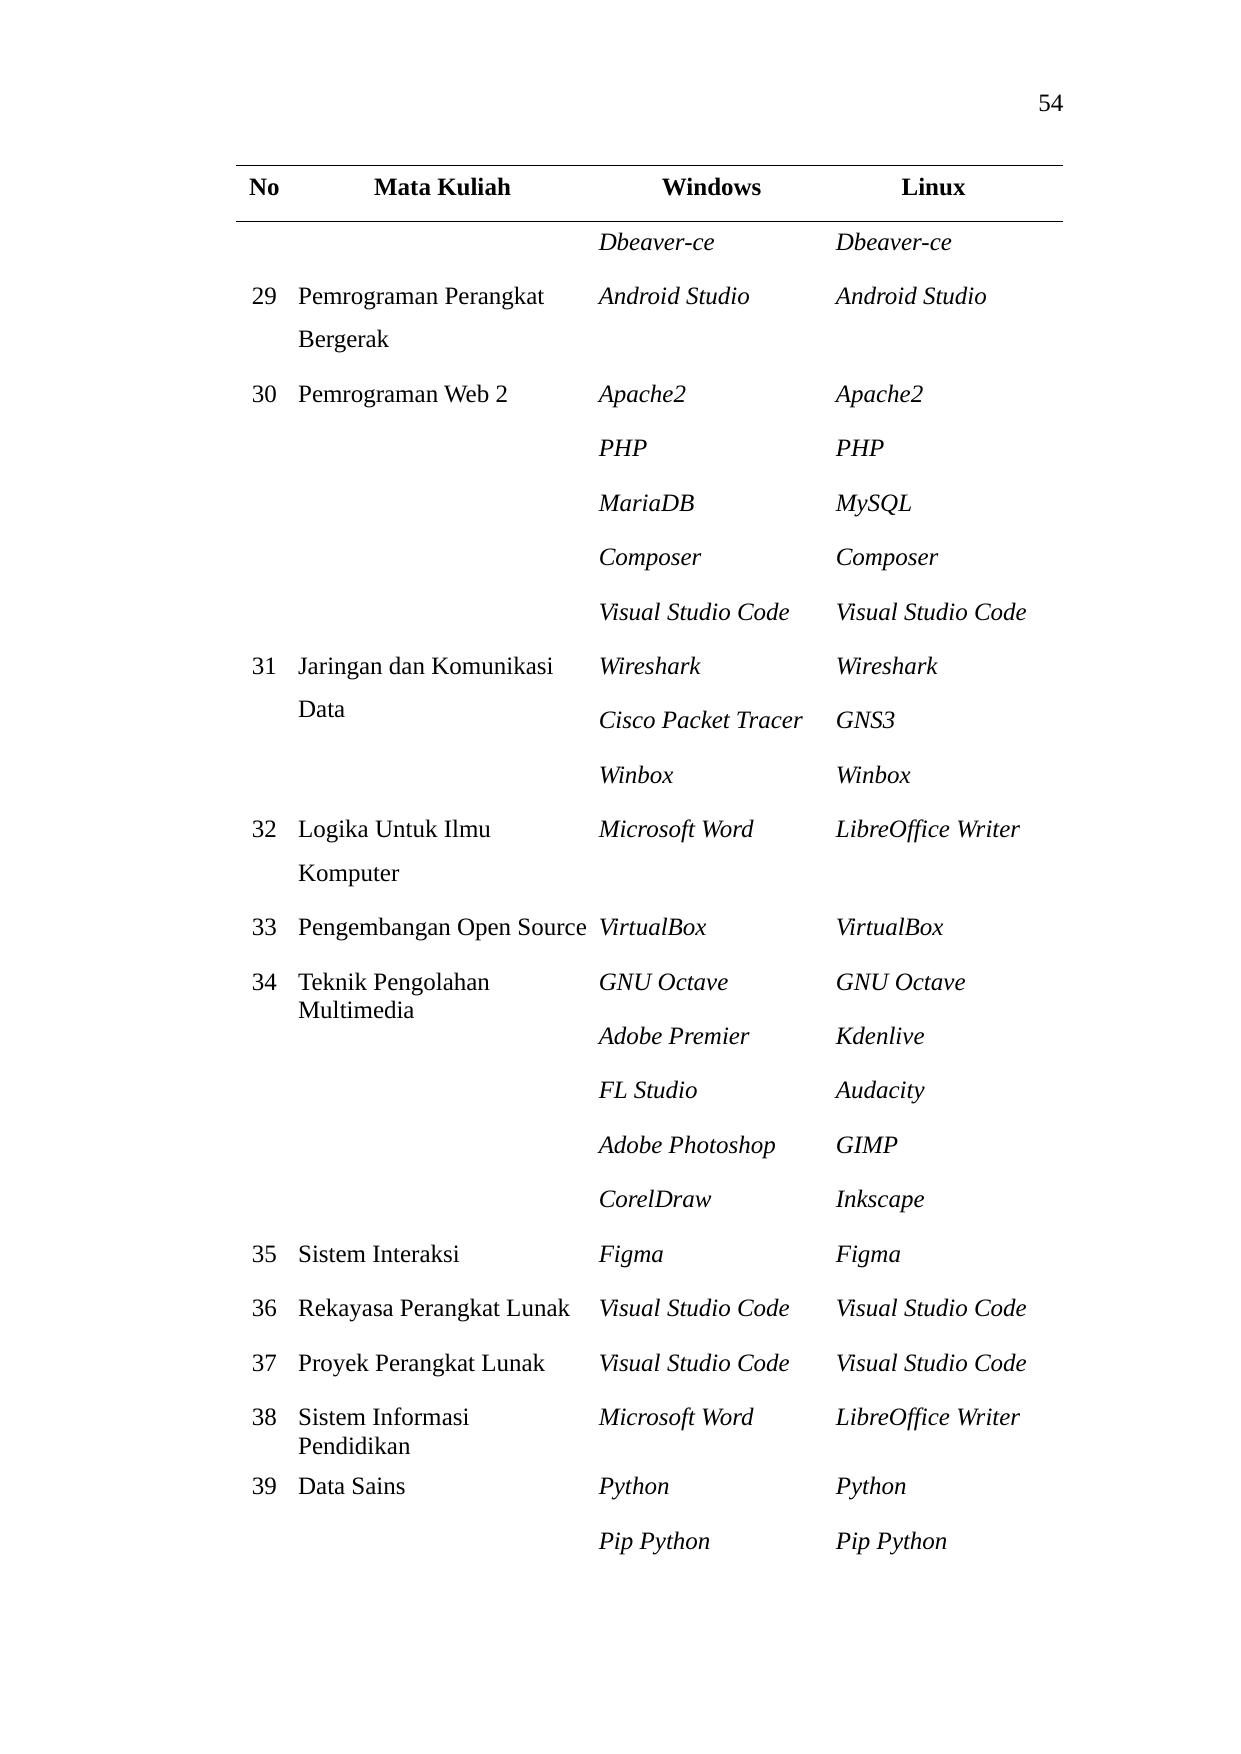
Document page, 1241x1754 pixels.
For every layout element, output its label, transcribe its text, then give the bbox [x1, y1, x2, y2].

table_cell [292, 222, 593, 275]
table_cell Winbox [593, 754, 830, 809]
table_cell FL Studio [593, 1070, 830, 1124]
table_cell Winbox [830, 754, 1063, 809]
table_cell Pip Python [593, 1520, 830, 1574]
table_cell Adobe Premier [593, 1015, 830, 1070]
table_cell 36 [236, 1288, 292, 1342]
table_cell Visual Studio Code [830, 1342, 1063, 1397]
table_cell Android Studio [593, 275, 830, 373]
table_header Mata Kuliah [292, 166, 593, 221]
table_cell PHP [830, 428, 1063, 482]
table_cell Audacity [830, 1070, 1063, 1124]
table_cell Visual Studio Code [593, 591, 830, 645]
table_cell LibreOffice Writer [830, 1397, 1063, 1466]
table_cell 33 [236, 906, 292, 961]
table_cell CorelDraw [593, 1179, 830, 1233]
table_cell LibreOffice Writer [830, 809, 1063, 906]
table_cell Rekayasa Perangkat Lunak [292, 1288, 593, 1342]
table_cell MariaDB [593, 482, 830, 536]
table_cell Data Sains [292, 1466, 593, 1574]
table_cell Visual Studio Code [830, 1288, 1063, 1342]
table_cell Proyek Perangkat Lunak [292, 1342, 593, 1397]
table_cell Python [593, 1466, 830, 1520]
table_cell MySQL [830, 482, 1063, 536]
table_cell Logika Untuk Ilmu Komputer [292, 809, 593, 906]
table_cell 30 [236, 373, 292, 645]
table_cell Sistem Informasi Pendidikan [292, 1397, 593, 1466]
table_cell 39 [236, 1466, 292, 1574]
table_cell Dbeaver-ce [830, 222, 1063, 275]
table_cell 35 [236, 1233, 292, 1288]
table_cell Visual Studio Code [830, 591, 1063, 645]
table_cell 32 [236, 809, 292, 906]
table_cell Teknik Pengolahan Multimedia [292, 961, 593, 1233]
table_cell 38 [236, 1397, 292, 1466]
table_cell Composer [593, 536, 830, 591]
table_cell 29 [236, 275, 292, 373]
table_cell Python [830, 1466, 1063, 1520]
table_cell Adobe Photoshop [593, 1124, 830, 1179]
table_cell 34 [236, 961, 292, 1233]
table_cell Visual Studio Code [593, 1342, 830, 1397]
table_cell GIMP [830, 1124, 1063, 1179]
table_cell Cisco Packet Tracer [593, 700, 830, 754]
table_cell Apache2 [593, 373, 830, 427]
table_cell Inkscape [830, 1179, 1063, 1233]
table_cell Wireshark [593, 645, 830, 700]
table_cell PHP [593, 428, 830, 482]
table_cell Pip Python [830, 1520, 1063, 1574]
table_header Linux [830, 166, 1063, 221]
table_cell GNU Octave [593, 961, 830, 1015]
table_cell Microsoft Word [593, 809, 830, 906]
table_cell GNU Octave [830, 961, 1063, 1015]
table_header Windows [593, 166, 830, 221]
table_cell Pemrograman Web 2 [292, 373, 593, 645]
table_cell Jaringan dan Komunikasi Data [292, 645, 593, 809]
table_cell 31 [236, 645, 292, 809]
table_cell Sistem Interaksi [292, 1233, 593, 1288]
table_header No [236, 166, 292, 221]
table_cell 37 [236, 1342, 292, 1397]
table_cell Visual Studio Code [593, 1288, 830, 1342]
table_cell Kdenlive [830, 1015, 1063, 1070]
table_cell Pengembangan Open Source [292, 906, 593, 961]
table_cell Wireshark [830, 645, 1063, 700]
table_cell [236, 222, 292, 275]
table_cell Microsoft Word [593, 1397, 830, 1466]
table_cell Figma [593, 1233, 830, 1288]
table_cell Apache2 [830, 373, 1063, 427]
table_cell Dbeaver-ce [593, 222, 830, 275]
table_cell Pemrograman Perangkat Bergerak [292, 275, 593, 373]
table_cell Figma [830, 1233, 1063, 1288]
table_cell VirtualBox [830, 906, 1063, 961]
table_cell VirtualBox [593, 906, 830, 961]
table_cell GNS3 [830, 700, 1063, 754]
table_cell Android Studio [830, 275, 1063, 373]
table_cell Composer [830, 536, 1063, 591]
